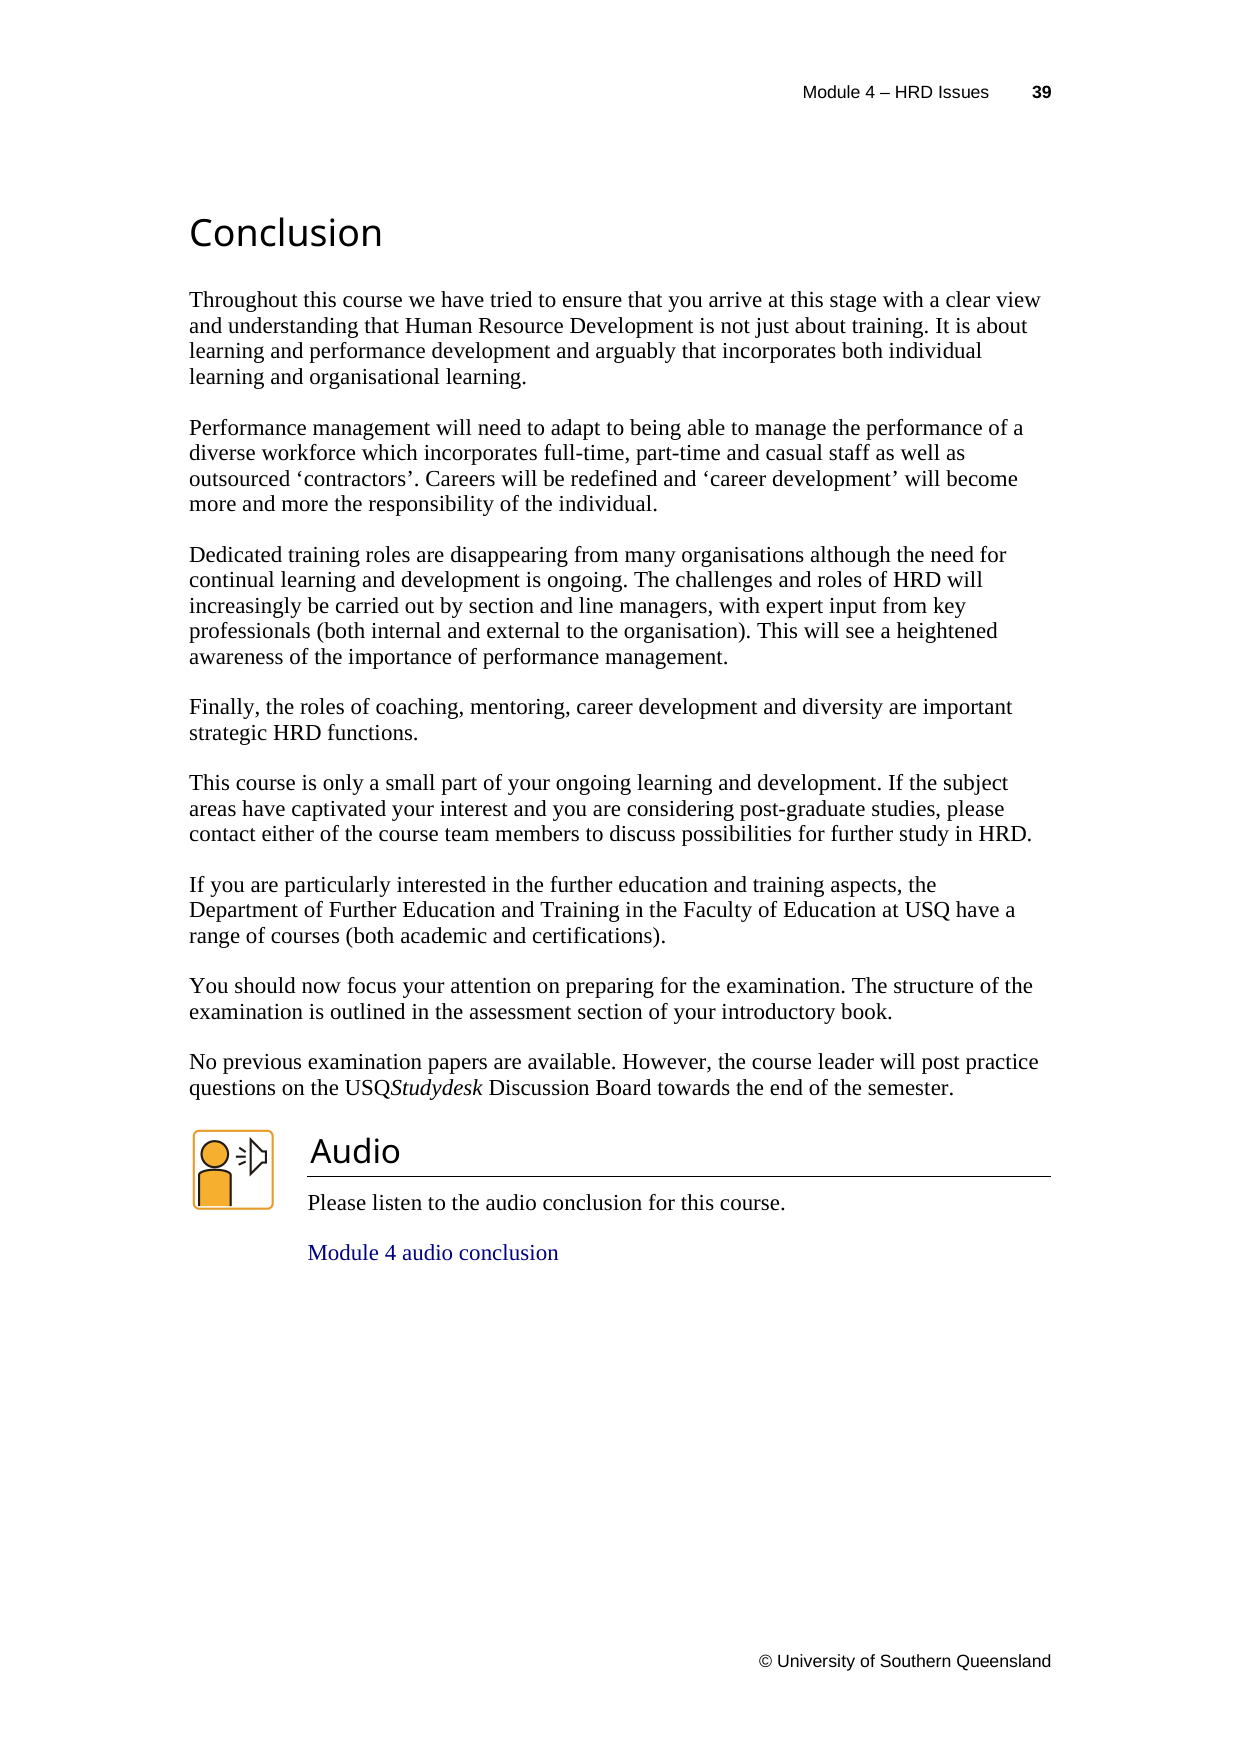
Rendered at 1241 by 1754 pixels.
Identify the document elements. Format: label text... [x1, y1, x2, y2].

text This course is only a small part of your ongoing learning and development. If the subject areas have captivated your interest and you are considering post-graduate studies, please contact either of the course team members to discuss possibilities for further study in HRD. [189, 770, 1051, 847]
text Dedicated training roles are disappearing from many organisations although the need for continual learning and development is ongoing. The challenges and roles of HRD will increasingly be carried out by section and line managers, with expert input from key professionals (both internal and external to the organisation). This will see a heightened awareness of the importance of performance management. [189, 541, 1051, 669]
picture [188, 1125, 278, 1214]
text Performance management will need to adapt to being able to manage the performance of a diverse workforce which incorporates full-time, part-time and casual staff as well as outsourced ‘contractors’. Careers will be redefined and ‘career development’ will become more and more the responsibility of the individual. [189, 414, 1051, 516]
table_header [189, 1125, 307, 1266]
text Throughout this course we have tried to ensure that you arrive at this stage with a clear view and understanding that Human Resource Development is not just about training. It is about learning and performance development and arguably that incorporates both individual learning and organisational learning. [189, 287, 1051, 389]
table_header Please listen to the audio conclusion for this course. Module 4 audio conclusion [307, 1177, 1051, 1266]
table_header Audio [307, 1125, 1051, 1176]
text You should now focus your attention on preparing for the examination. The structure of the examination is outlined in the assessment section of your introductory book. [189, 973, 1051, 1024]
text If you are particularly interested in the further education and training aspects, the Department of Further Education and Training in the Faculty of Education at USQ have a range of courses (both academic and certifications). [189, 872, 1051, 948]
text Conclusion [189, 207, 1051, 258]
text No previous examination papers are available. However, the course leader will post practice questions on the USQStudydesk Discussion Board towards the end of the semester. [189, 1049, 1051, 1100]
text Finally, the roles of coaching, mentoring, career development and diversity are important strategic HRD functions. [189, 694, 1051, 745]
